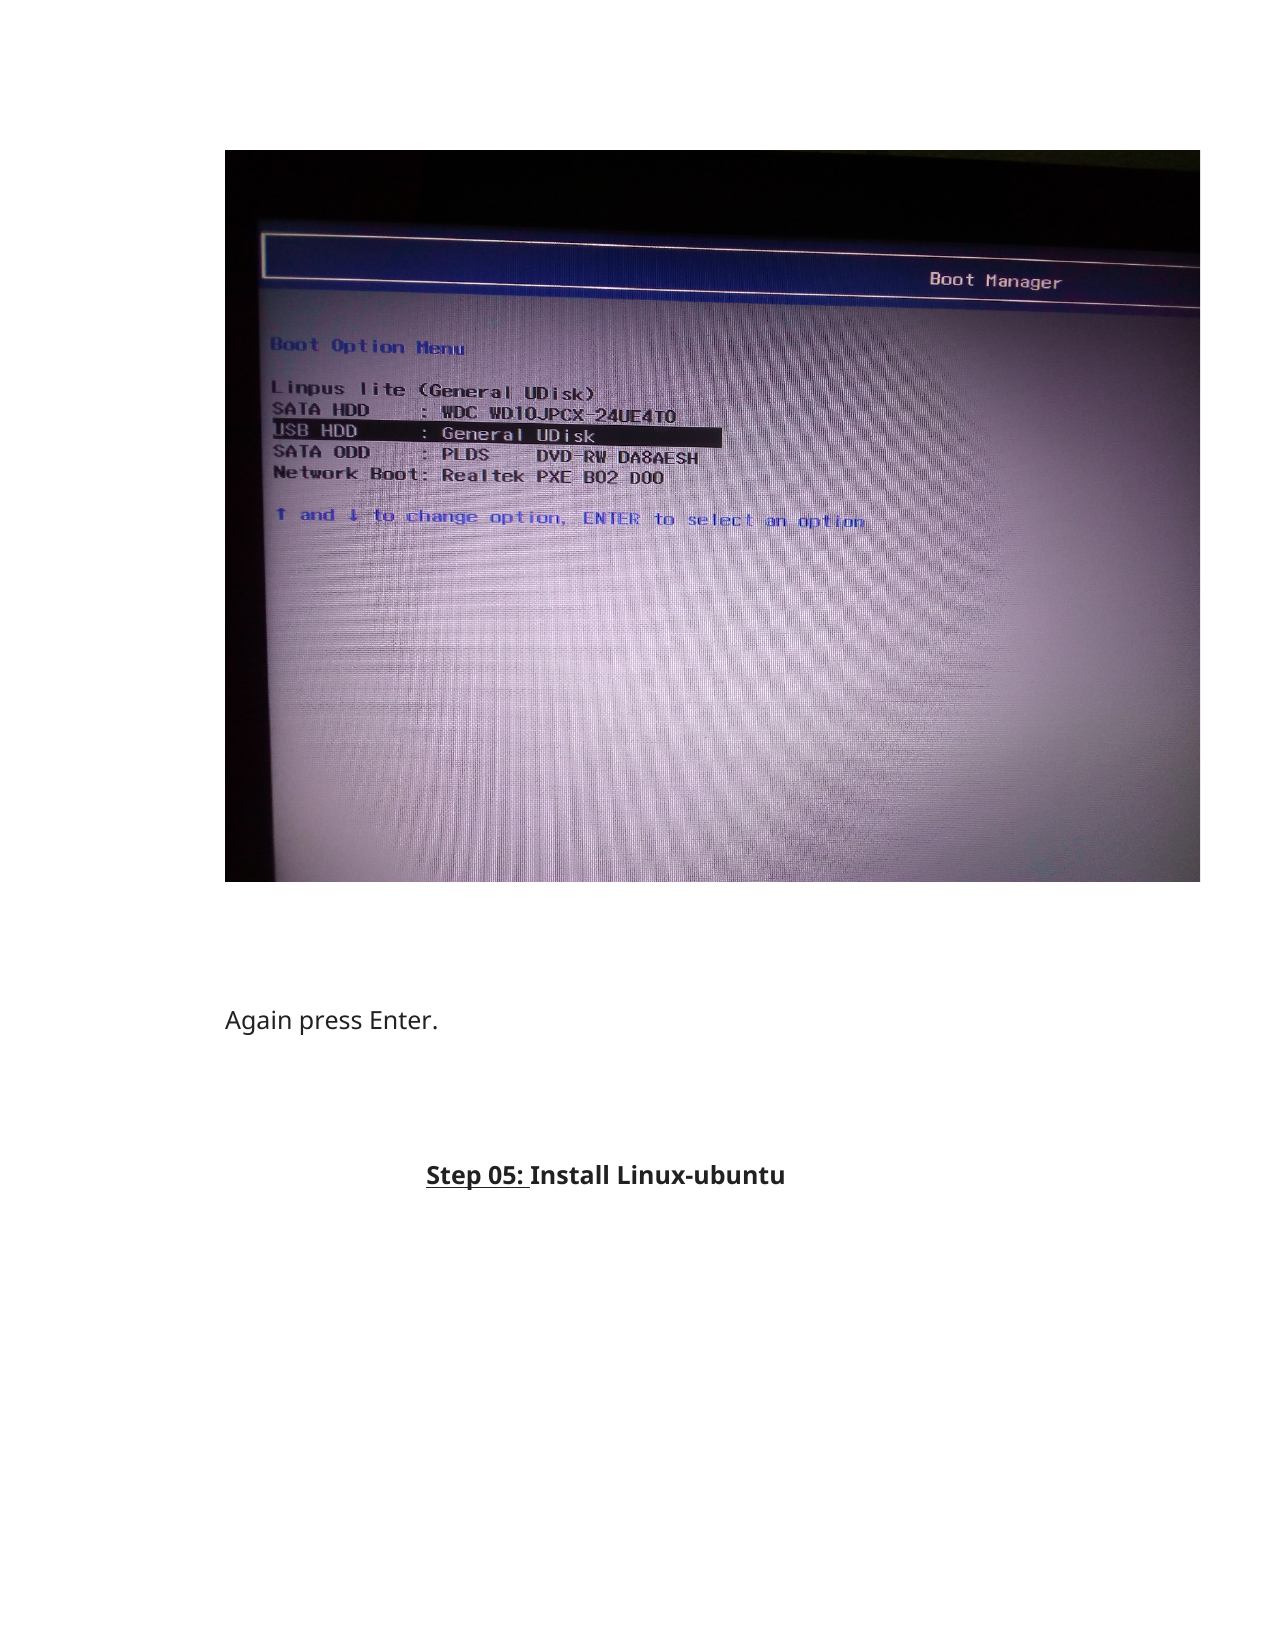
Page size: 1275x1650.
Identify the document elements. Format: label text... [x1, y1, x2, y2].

list Step 05: Install Linux-ubuntu [225, 1158, 1125, 1192]
list Again press Enter. [225, 1002, 1125, 1036]
